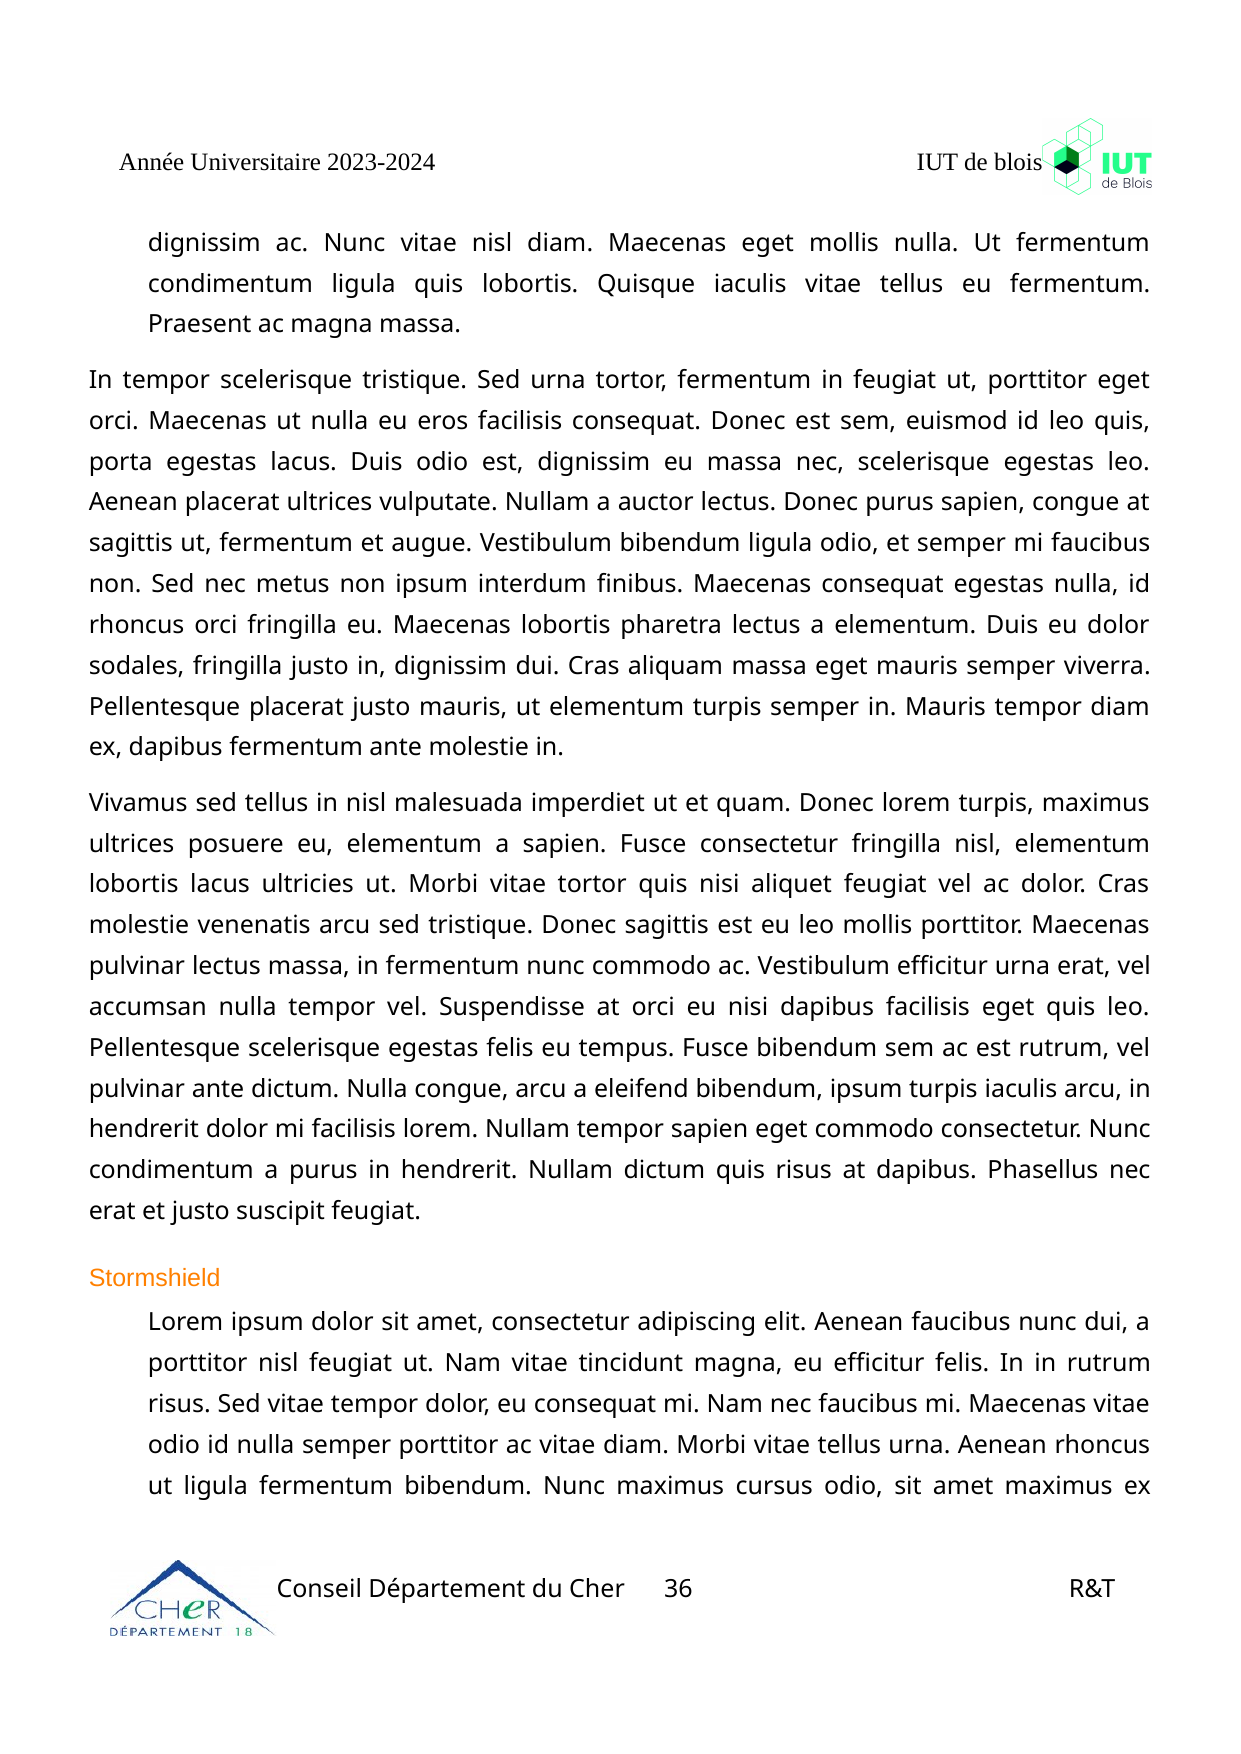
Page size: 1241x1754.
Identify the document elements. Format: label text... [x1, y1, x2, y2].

text Lorem ipsum dolor sit amet, consectetur adipiscing elit. Aenean faucibus nunc dui, a porttitor nisl feugiat ut. Nam vitae tincidunt magna, eu efficitur felis. In in rutrum risus. Sed vitae tempor dolor, eu consequat mi. Nam nec faucibus mi. Maecenas vitae odio id nulla semper porttitor ac vitae diam. Morbi vitae tellus urna. Aenean rhoncus ut ligula fermentum bibendum. Nunc maximus cursus odio, sit amet maximus ex [148, 1304, 1152, 1501]
text dignissim ac. Nunc vitae nisl diam. Maecenas eget mollis nulla. Ut fermentum condimentum ligula quis lobortis. Quisque iaculis vitae tellus eu fermentum. Praesent ac magna massa. [148, 224, 1152, 340]
text Vivamus sed tellus in nisl malesuada imperdiet ut et quam. Donec lorem turpis, maximus ultrices posuere eu, elementum a sapien. Fusce consectetur fringilla nisl, elementum lobortis lacus ultricies ut. Morbi vitae tortor quis nisi aliquet feugiat vel ac dolor. Cras molestie venenatis arcu sed tristique. Donec sagittis est eu leo mollis porttitor. Maecenas pulvinar lectus massa, in fermentum nunc commodo ac. Vestibulum efficitur urna erat, vel accumsan nulla tempor vel. Suspendisse at orci eu nisi dapibus facilisis eget quis leo. Pellentesque scelerisque egestas felis eu tempus. Fusce bibendum sem ac est rutrum, vel pulvinar ante dictum. Nulla congue, arcu a eleifend bibendum, ipsum turpis iaculis arcu, in hendrerit dolor mi facilisis lorem. Nullam tempor sapien eget commodo consectetur. Nunc condimentum a purus in hendrerit. Nullam dictum quis risus at dapibus. Phasellus nec erat et justo suscipit feugiat. [88, 784, 1152, 1227]
picture [1042, 118, 1152, 195]
text In tempor scelerisque tristique. Sed urna tortor, fermentum in feugiat ut, porttitor eget orci. Maecenas ut nulla eu eros facilisis consequat. Donec est sem, euismod id leo quis, porta egestas lacus. Duis odio est, dignissim eu massa nec, scelerisque egestas leo. Aenean placerat ultrices vulputate. Nullam a auctor lectus. Donec purus sapien, congue at sagittis ut, fermentum et augue. Vestibulum bibendum ligula odio, et semper mi faucibus non. Sed nec metus non ipsum interdum finibus. Maecenas consequat egestas nulla, id rhoncus orci fringilla eu. Maecenas lobortis pharetra lectus a elementum. Duis eu dolor sodales, fringilla justo in, dignissim dui. Cras aliquam massa eget mauris semper viverra. Pellentesque placerat justo mauris, ut elementum turpis semper in. Mauris tempor diam ex, dapibus fermentum ante molestie in. [88, 362, 1152, 763]
subtitle Stormshield [88, 1263, 1152, 1292]
picture [110, 1560, 277, 1636]
